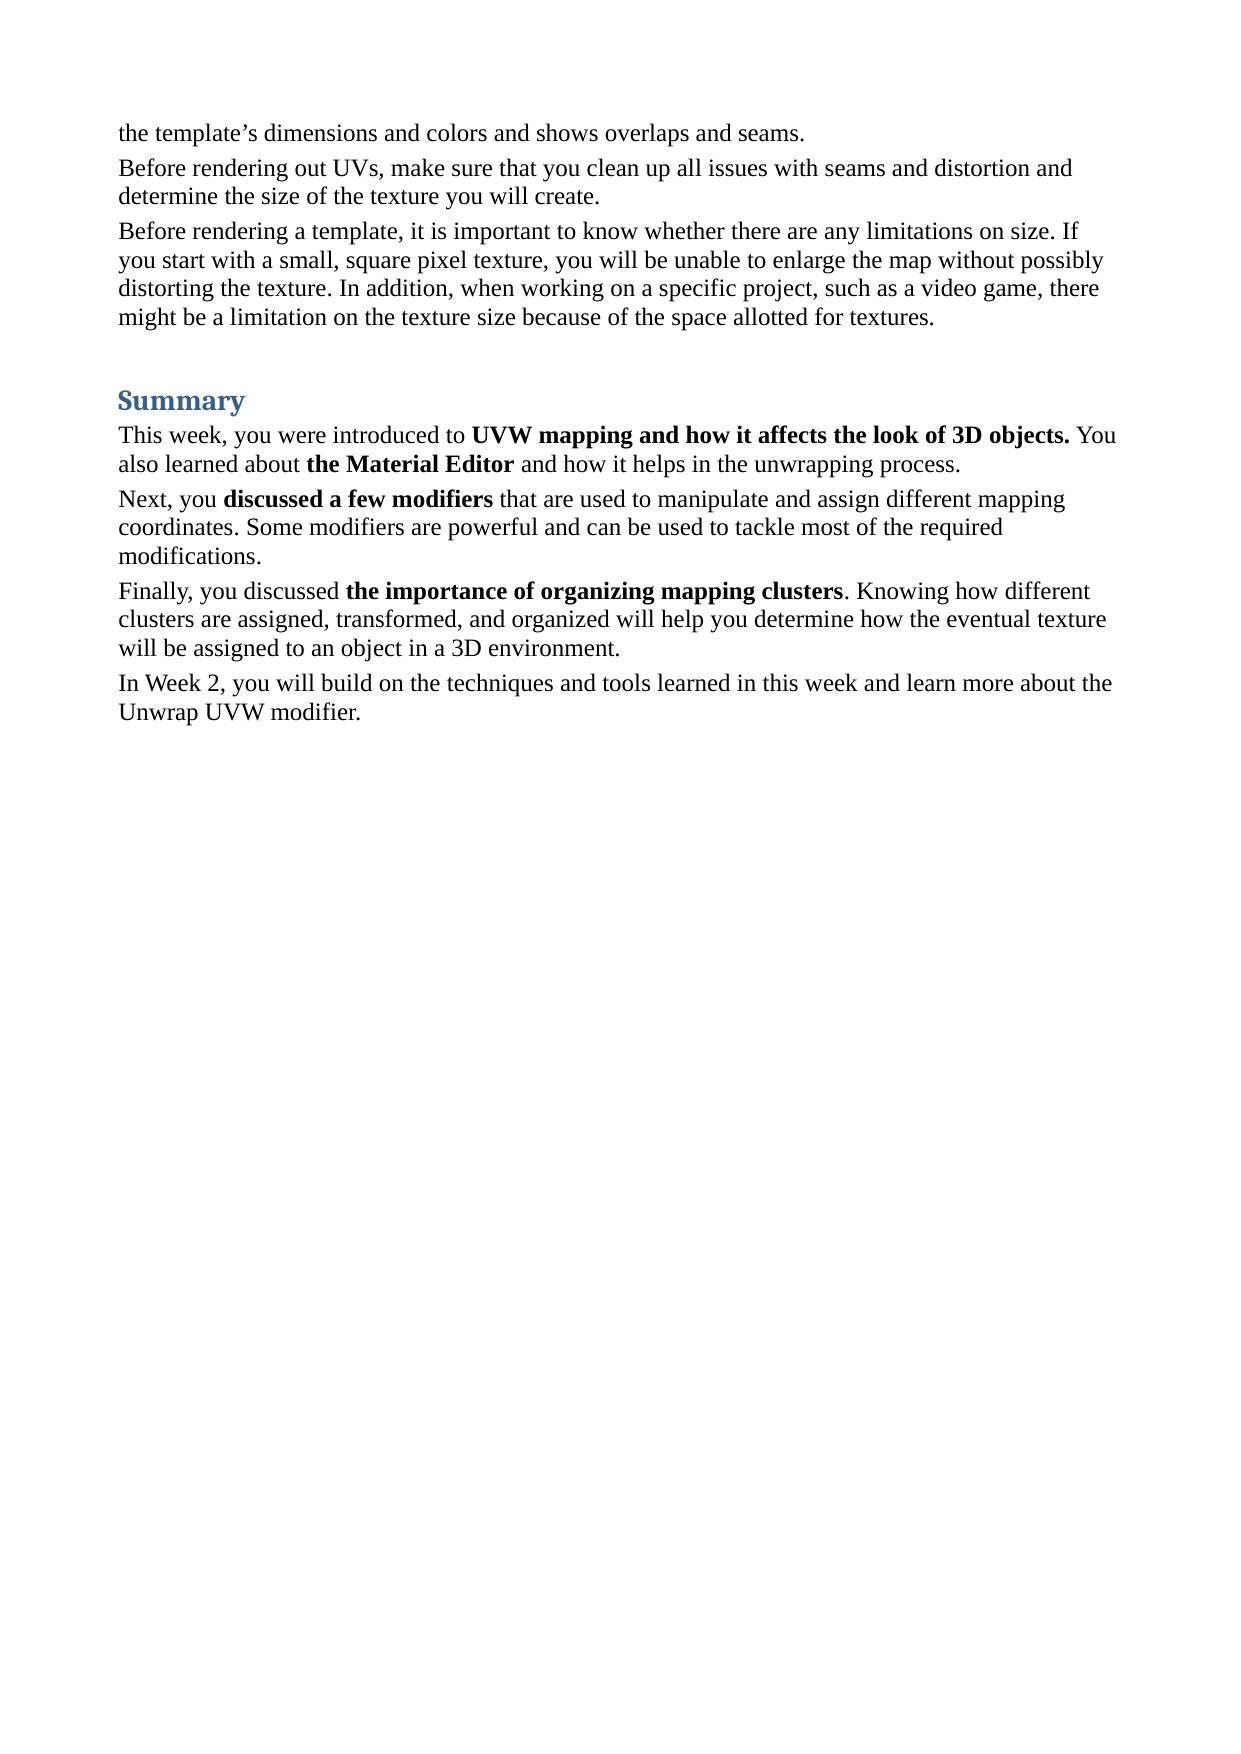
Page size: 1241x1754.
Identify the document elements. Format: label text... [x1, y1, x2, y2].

text Next, you discussed a few modifiers that are used to manipulate and assign different mapping coordinates. Some modifiers are powerful and can be used to tackle most of the required modifications. [118, 484, 1122, 570]
text Before rendering a template, it is important to know whether there are any limitations on size. If you start with a small, square pixel texture, you will be unable to enlarge the map without possibly distorting the texture. In addition, when working on a specific project, such as a video game, there might be a limitation on the texture size because of the space allotted for textures. [118, 216, 1122, 331]
text This week, you were introduced to UVW mapping and how it affects the look of 3D objects. You also learned about the Material Editor and how it helps in the unwrapping process. [118, 420, 1122, 478]
subtitle Summary [118, 384, 1122, 417]
text Before rendering out UVs, make sure that you clean up all issues with seams and distortion and determine the size of the texture you will create. [118, 153, 1122, 210]
text the template’s dimensions and colors and shows overlaps and seams. [118, 118, 1122, 147]
text In Week 2, you will build on the techniques and tools learned in this week and learn more about the Unwrap UVW modifier. [118, 668, 1122, 725]
text Finally, you discussed the importance of organizing mapping clusters. Knowing how different clusters are assigned, transformed, and organized will help you determine how the eventual texture will be assigned to an object in a 3D environment. [118, 576, 1122, 662]
